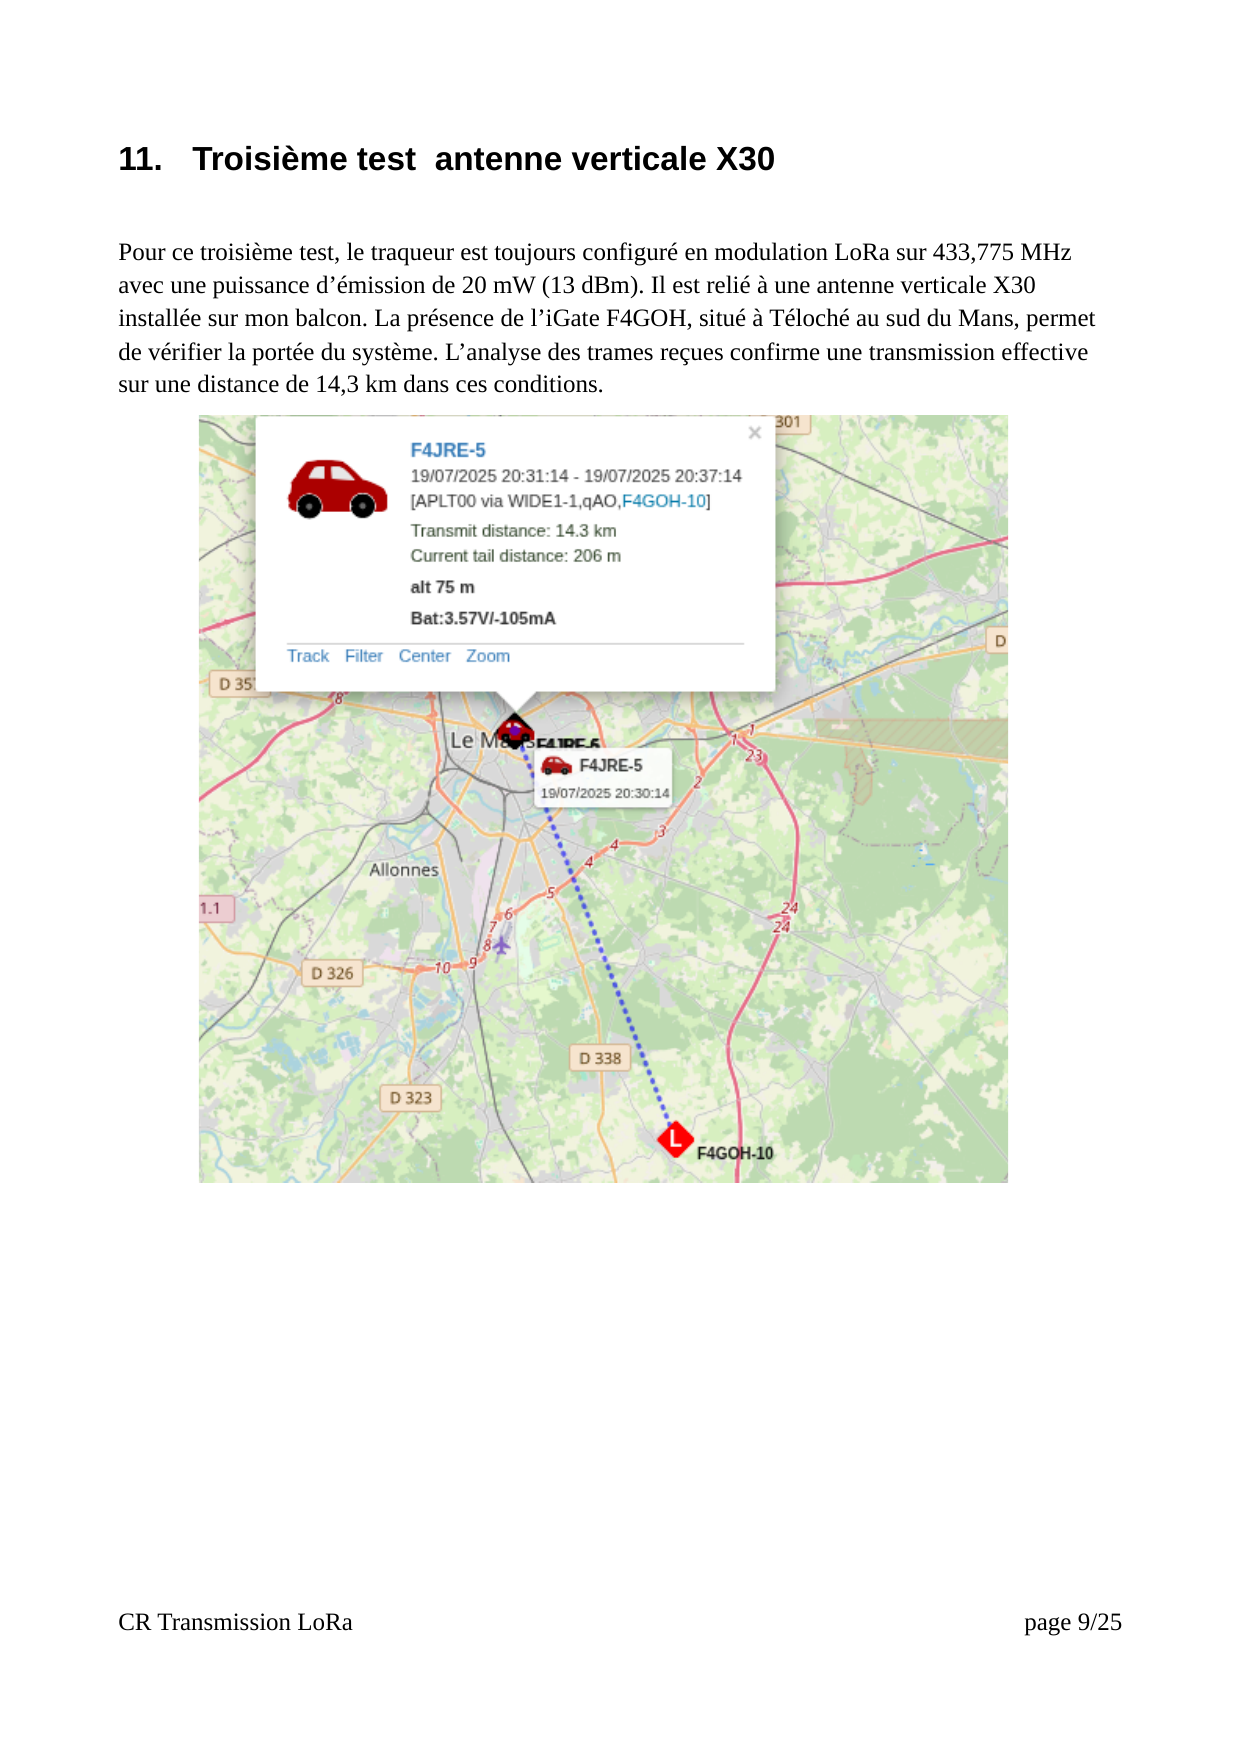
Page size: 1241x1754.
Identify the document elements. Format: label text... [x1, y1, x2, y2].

text Pour ce troisième test, le traqueur est toujours configuré en modulation LoRa sur 433,775 MHz avec une puissance d’émission de 20 mW (13 dBm). Il est relié à une antenne verticale X30 installée sur mon balcon. La présence de l’iGate F4GOH, situé à Téloché au sud du Mans, permet de vérifier la portée du système. L’analyse des trames reçues confirme une transmission effective sur une distance de 14,3 km dans ces conditions. [118, 237, 1122, 398]
subtitle Troisième test antenne verticale X30 [118, 139, 1122, 177]
picture [198, 415, 1009, 1183]
